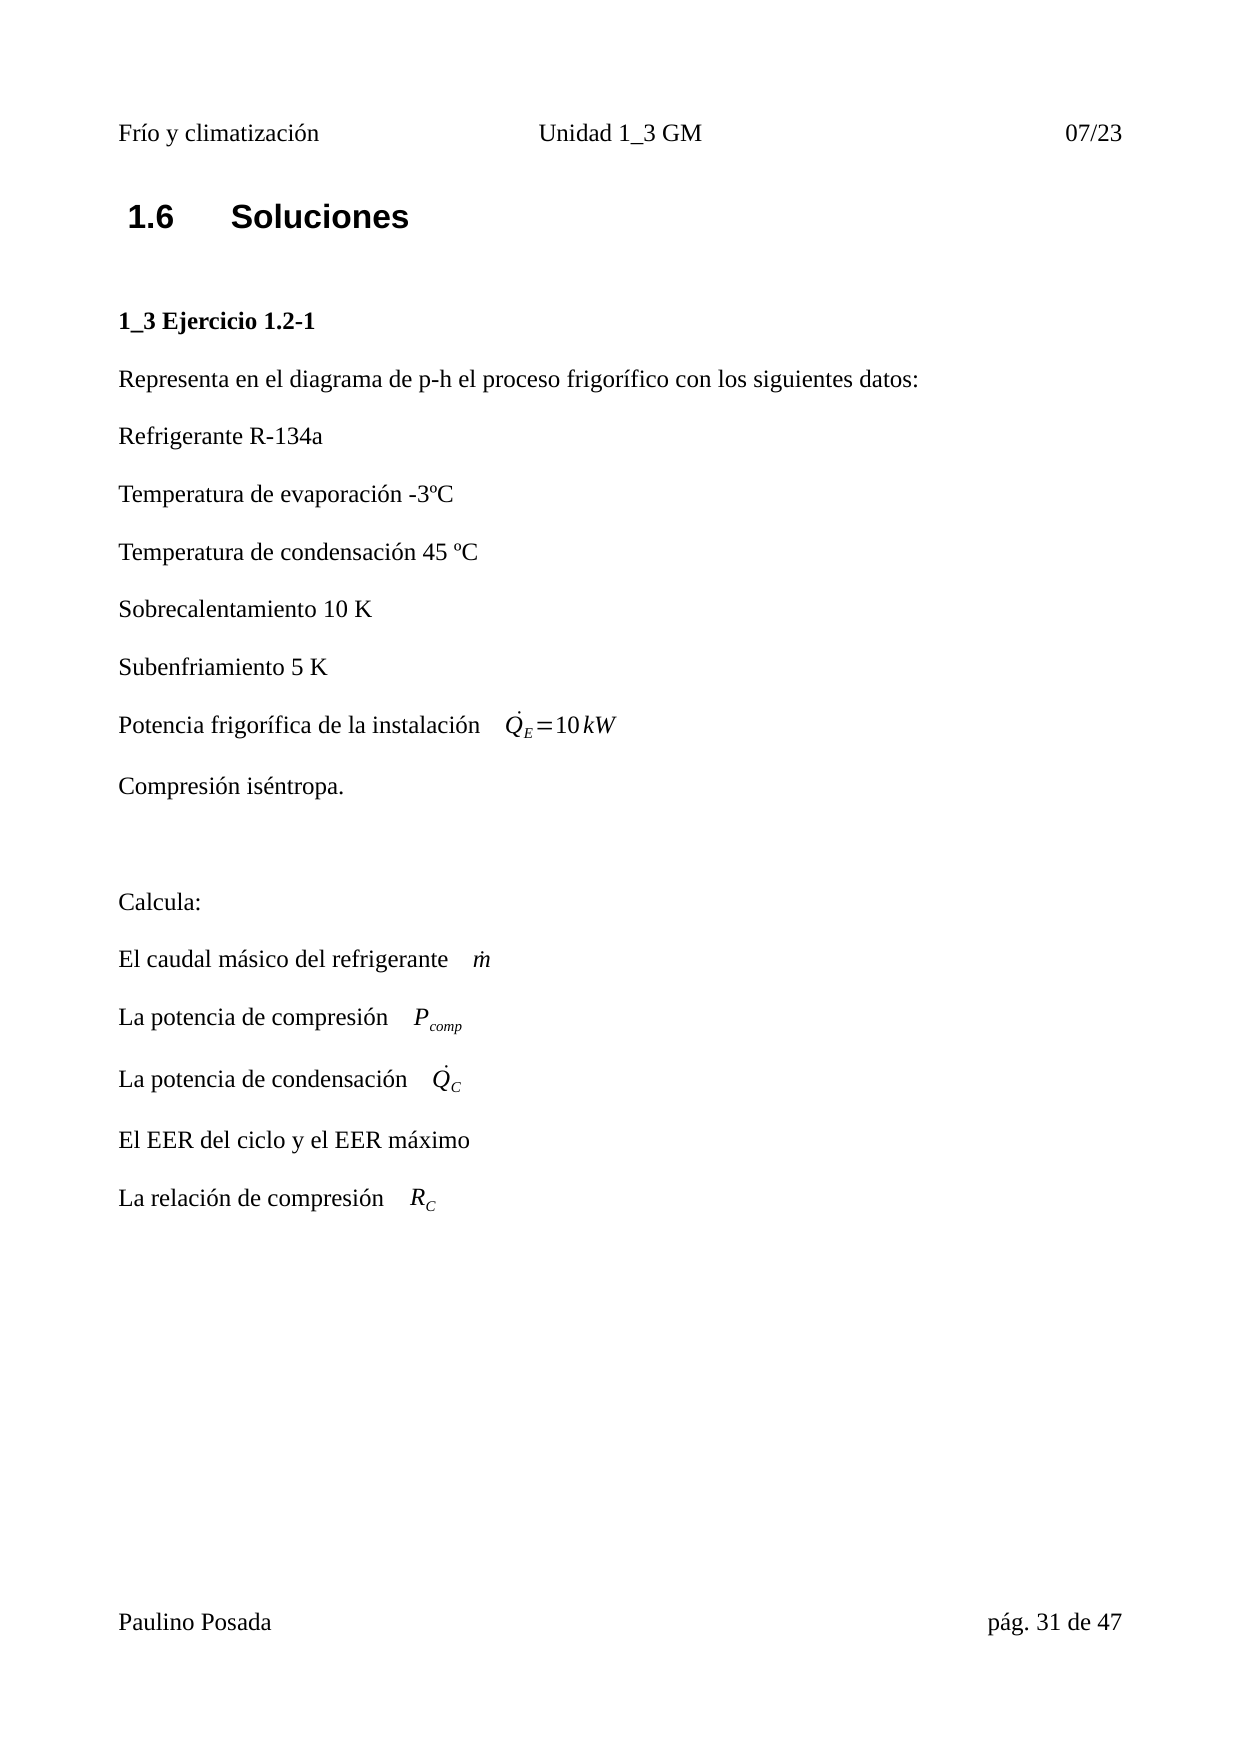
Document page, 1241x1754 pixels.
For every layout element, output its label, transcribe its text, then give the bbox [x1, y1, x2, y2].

text Compresión iséntropa. [118, 771, 1122, 800]
text Potencia frigorífica de la instalación [118, 710, 1122, 742]
text Refrigerante R-134a [118, 421, 1122, 450]
subtitle Soluciones [118, 197, 1122, 236]
text Representa en el diagrama de p-h el proceso frigorífico con los siguientes datos: [118, 364, 1122, 392]
text La relación de compresión [118, 1183, 1122, 1215]
text 1_3 Ejercicio 1.2-1 [118, 306, 1122, 335]
text La potencia de condensación [118, 1064, 1122, 1096]
text El caudal másico del refrigerante [118, 944, 1122, 973]
text El EER del ciclo y el EER máximo [118, 1125, 1122, 1154]
text Temperatura de evaporación -3ºC [118, 479, 1122, 508]
text Calcula: [118, 887, 1122, 916]
text La potencia de compresión [118, 1002, 1122, 1035]
text Temperatura de condensación 45 ºC [118, 537, 1122, 566]
text Subenfriamiento 5 K [118, 652, 1122, 681]
text Sobrecalentamiento 10 K [118, 594, 1122, 623]
